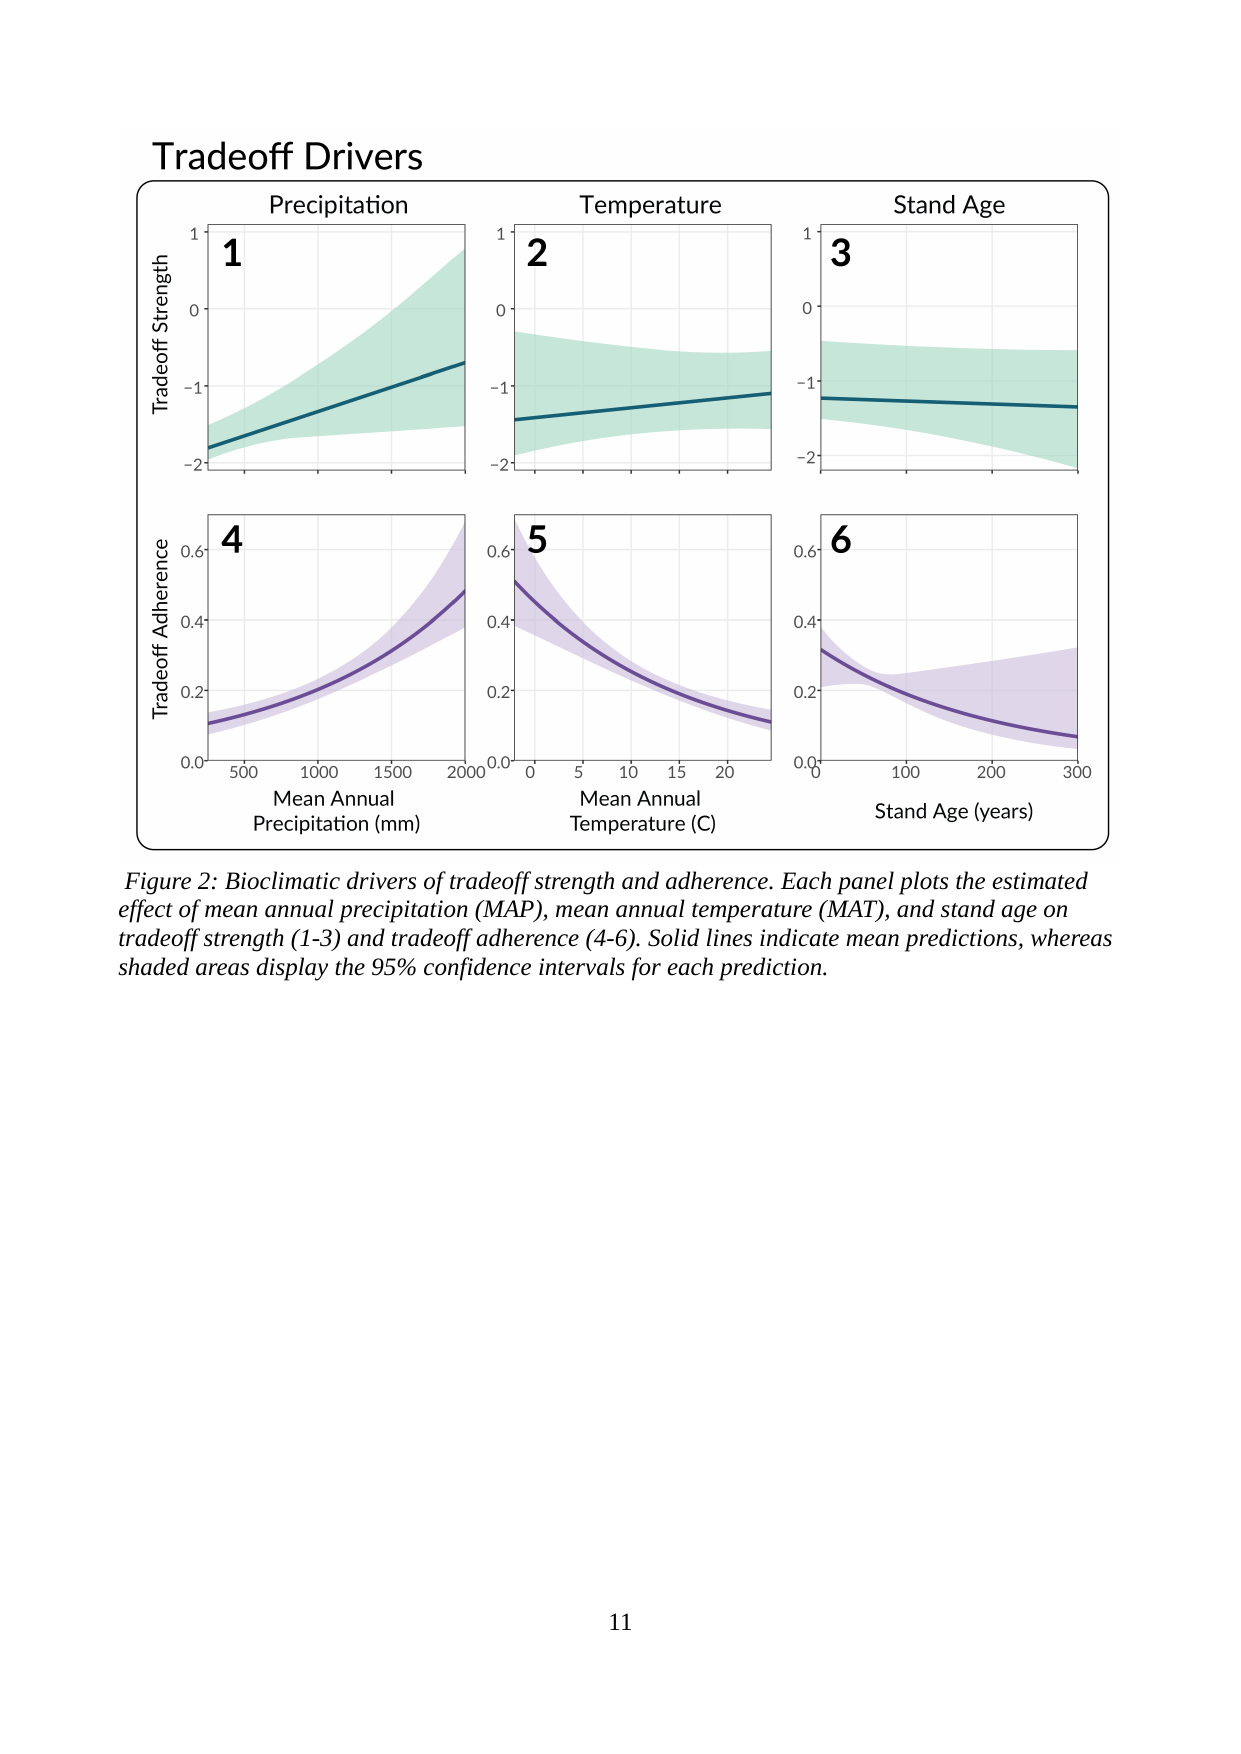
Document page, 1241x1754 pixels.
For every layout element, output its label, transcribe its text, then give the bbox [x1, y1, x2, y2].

text Figure 3: Bioclimatic drivers of tradeoff strength and adherence. Each panel plots the estimated effect of mean annual precipitation (MAP), mean annual temperature (MAT), and stand age on tradeoff strength (1-3) and tradeoff adherence (4-6). Solid lines indicate mean predictions, whereas shaded areas display the 95% confidence intervals for each prediction. [118, 866, 1122, 981]
